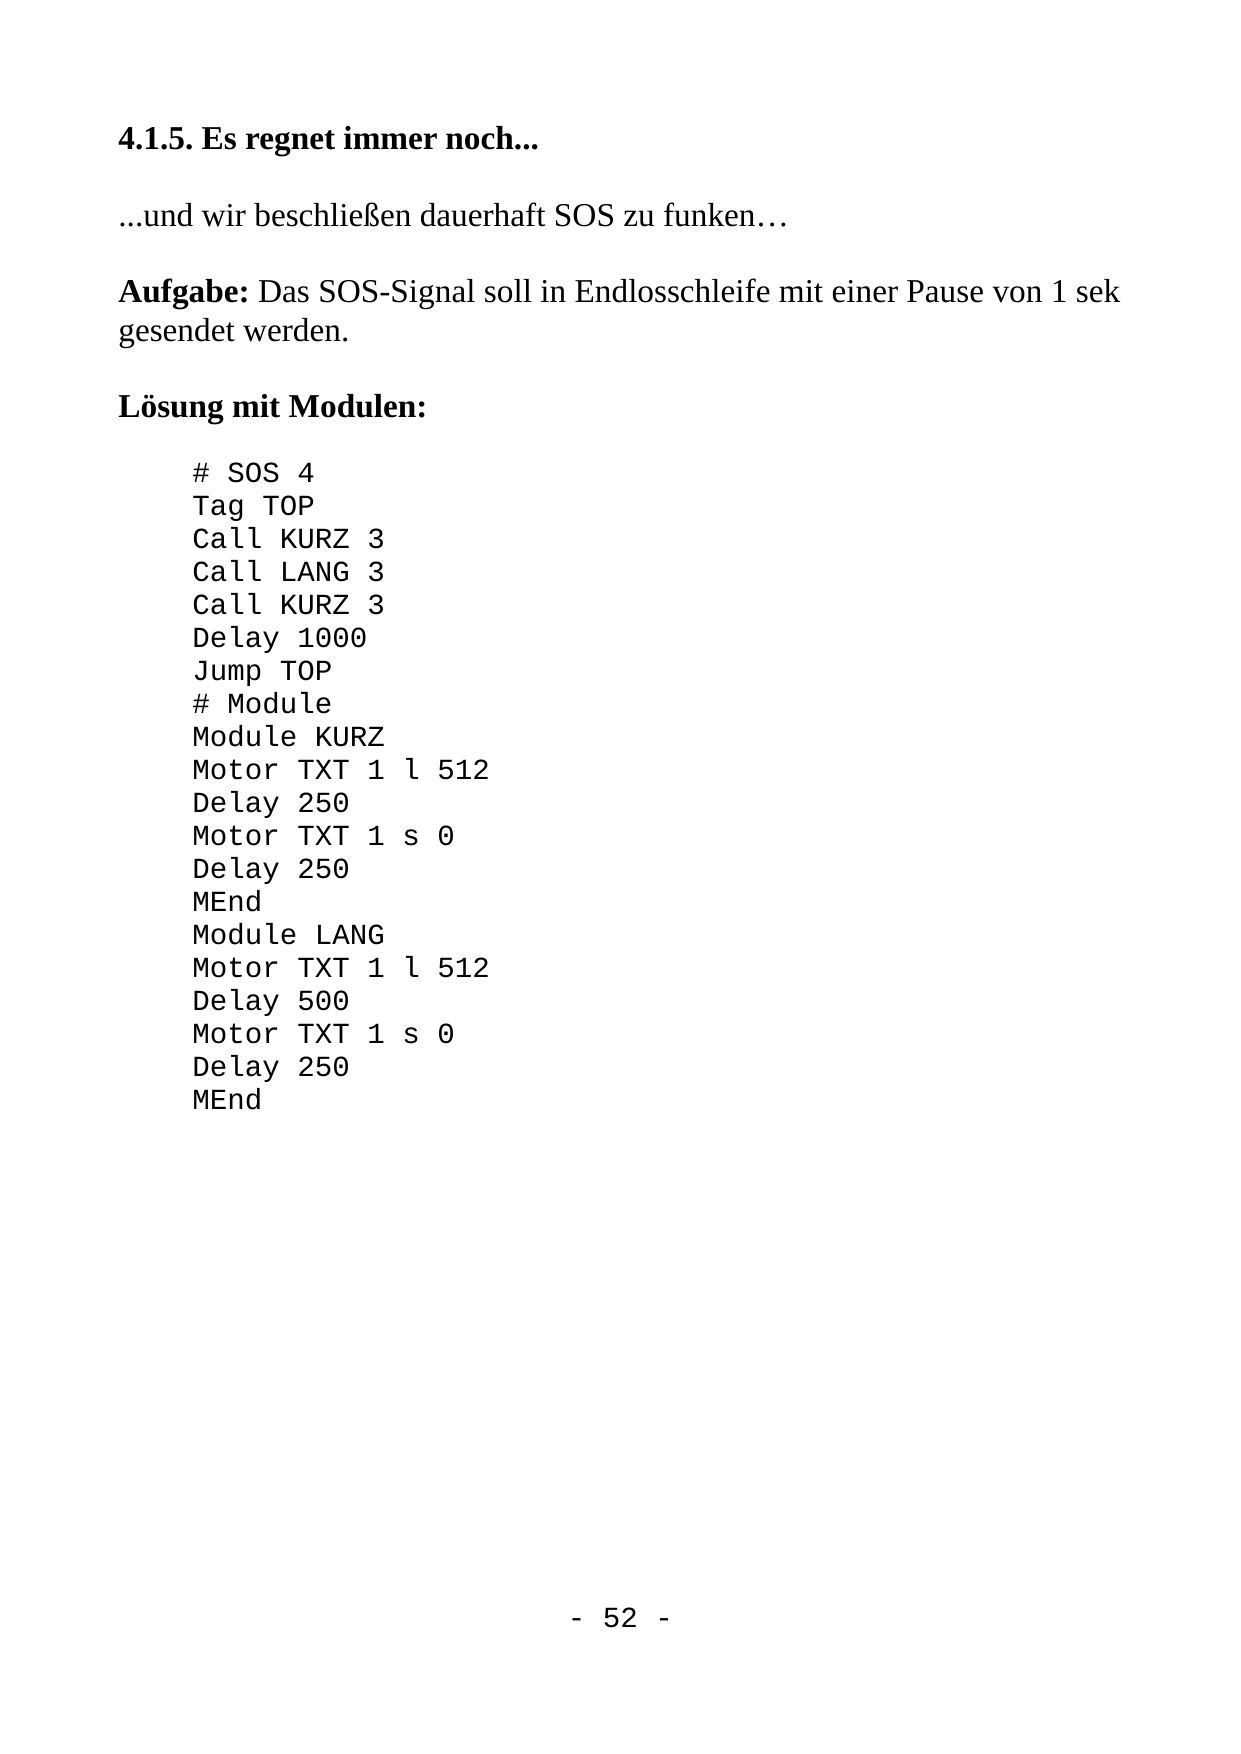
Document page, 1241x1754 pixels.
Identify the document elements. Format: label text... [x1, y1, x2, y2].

text Delay 250 [118, 788, 1122, 821]
text # SOS 4 [118, 458, 1122, 491]
text Delay 500 [118, 986, 1122, 1019]
text ...und wir beschließen dauerhaft SOS zu funken… [118, 195, 1122, 233]
text Delay 250 [118, 854, 1122, 887]
text Motor TXT 1 l 512 [118, 953, 1122, 986]
text Aufgabe: Das SOS-Signal soll in Endlosschleife mit einer Pause von 1 sek gesendet werden. [118, 271, 1122, 348]
text Module LANG [118, 920, 1122, 953]
text Call KURZ 3 [118, 590, 1122, 623]
text Jump TOP [118, 656, 1122, 689]
text MEnd [118, 887, 1122, 920]
text Call LANG 3 [118, 557, 1122, 590]
text Tag TOP [118, 491, 1122, 524]
text Delay 250 [118, 1052, 1122, 1085]
text 4.1.5. Es regnet immer noch... [118, 118, 1122, 156]
text Module KURZ [118, 722, 1122, 755]
text Motor TXT 1 l 512 [118, 755, 1122, 788]
text MEnd [118, 1085, 1122, 1118]
text Call KURZ 3 [118, 524, 1122, 557]
text Delay 1000 [118, 623, 1122, 656]
text Motor TXT 1 s 0 [118, 821, 1122, 854]
text Lösung mit Modulen: [118, 386, 1122, 425]
text # Module [118, 689, 1122, 722]
text Motor TXT 1 s 0 [118, 1019, 1122, 1052]
